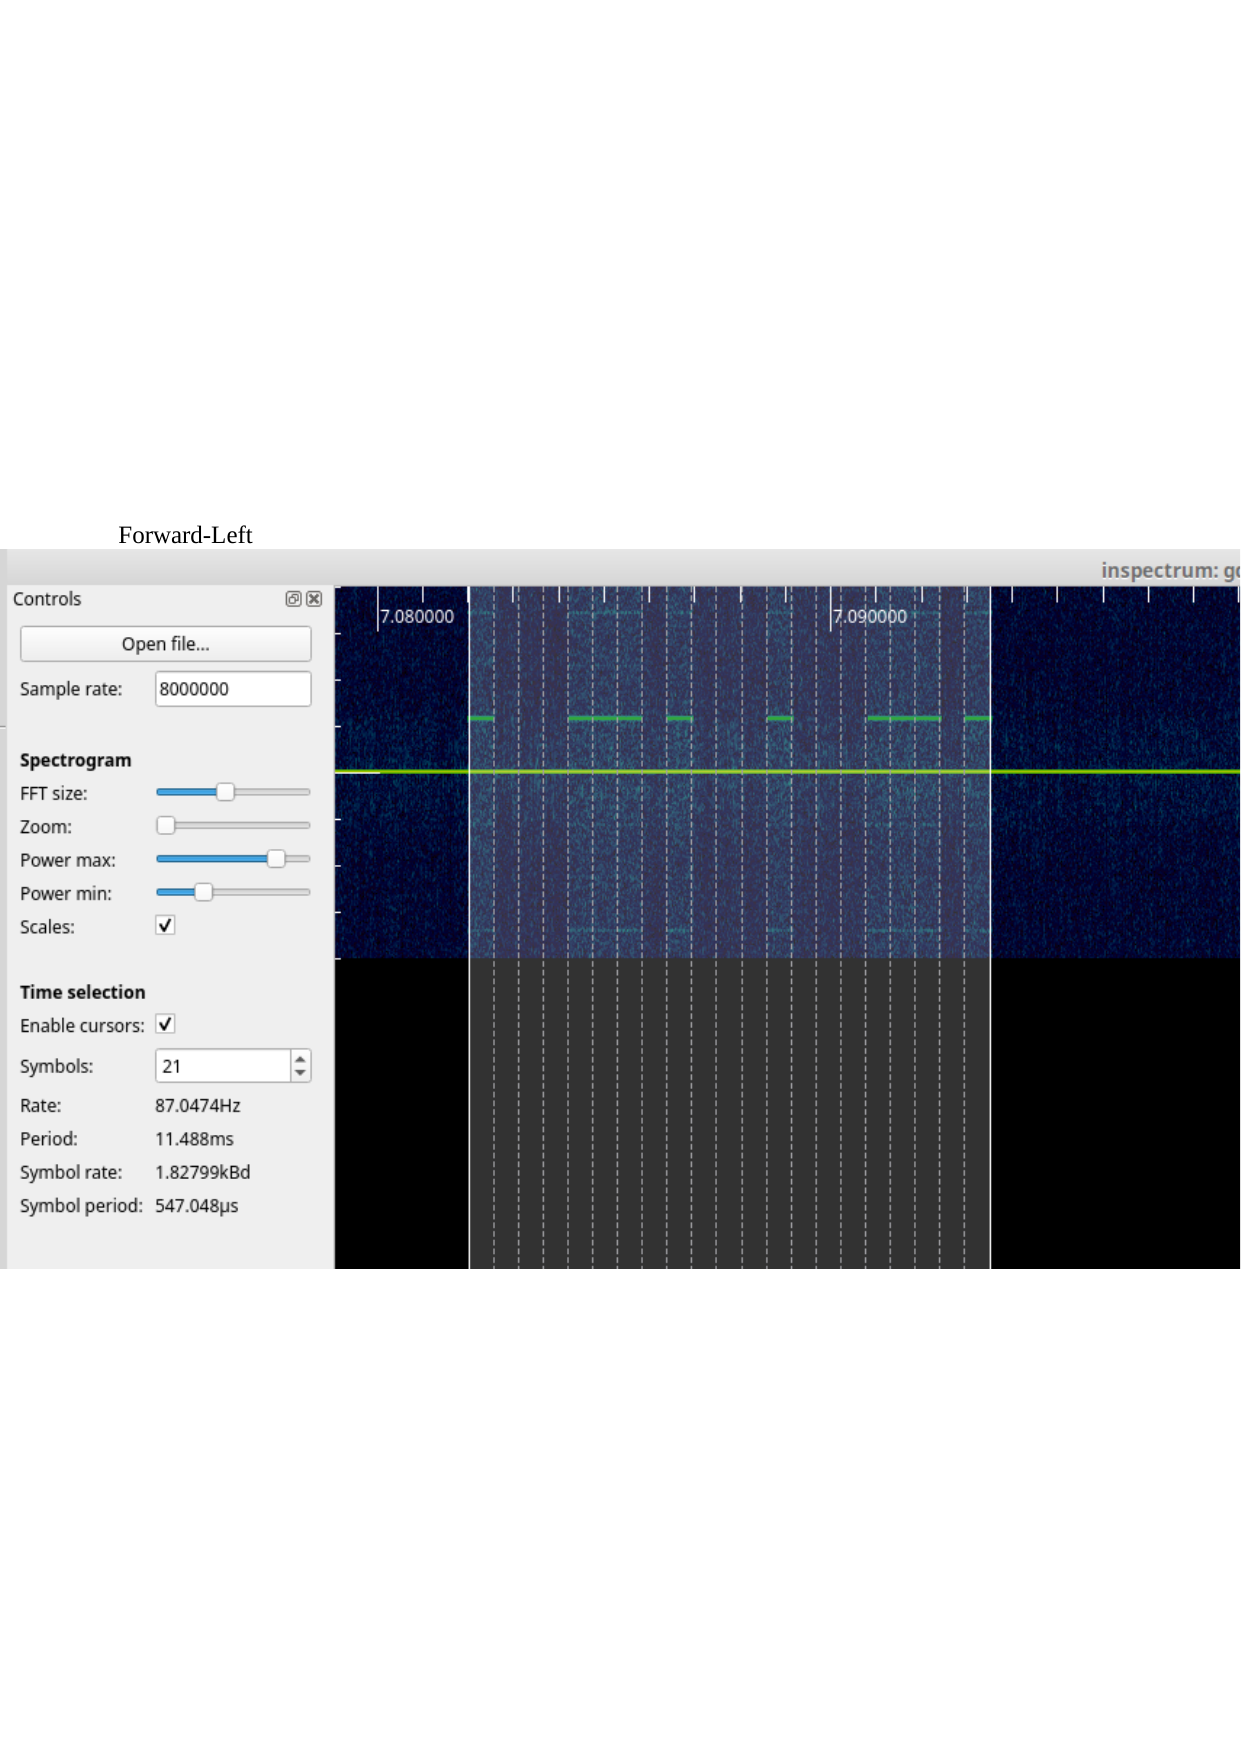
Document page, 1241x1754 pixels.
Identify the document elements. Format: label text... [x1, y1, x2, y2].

text Forward-Left [118, 521, 1122, 549]
picture [0, 549, 1241, 1269]
